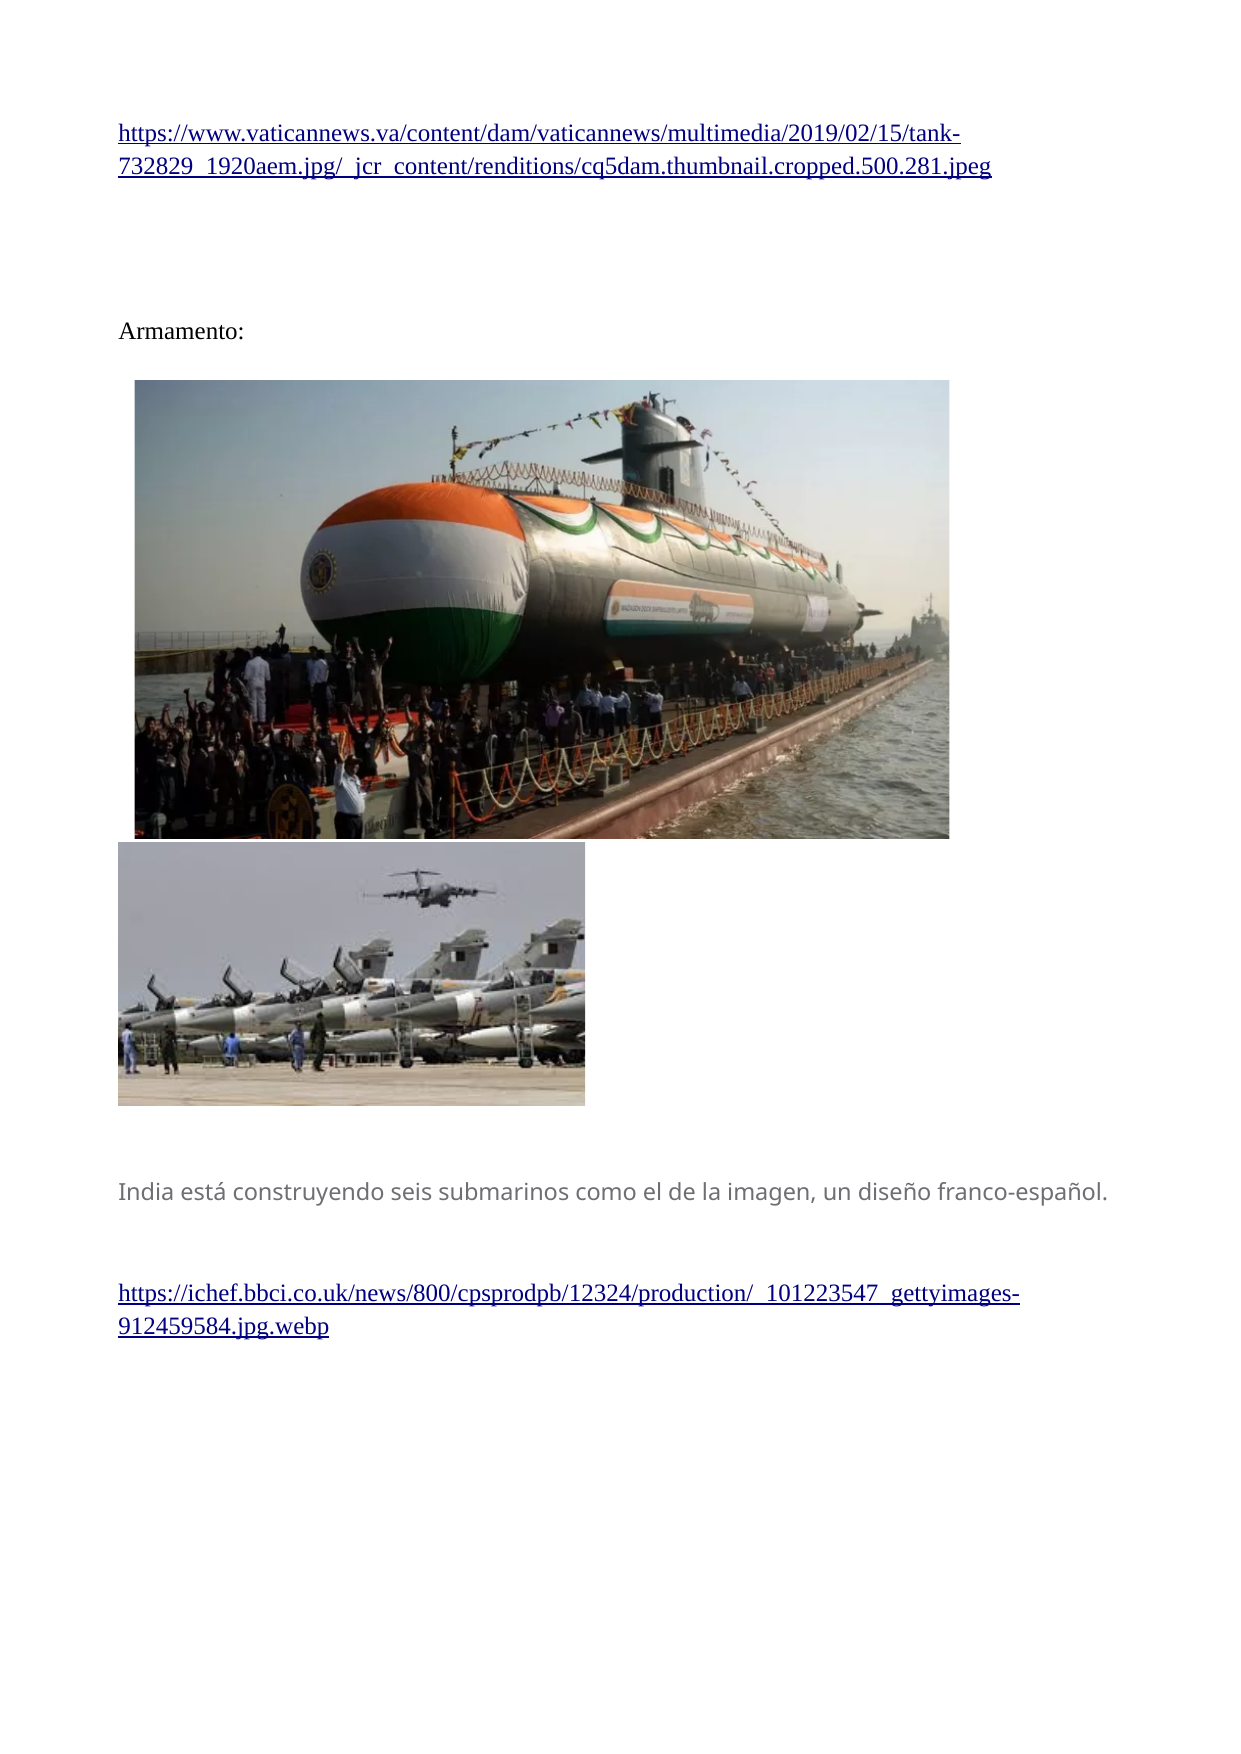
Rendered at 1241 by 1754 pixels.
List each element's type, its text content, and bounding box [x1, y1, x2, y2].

picture [118, 842, 586, 1106]
text https://ichef.bbci.co.uk/news/800/cpsprodpb/12324/production/_101223547_gettyimages-912459584.jpg.webp [118, 1278, 1122, 1340]
picture [134, 380, 950, 839]
text India está construyendo seis submarinos como el de la imagen, un diseño franco-español. [118, 1175, 1122, 1207]
text https://www.vaticannews.va/content/dam/vaticannews/multimedia/2019/02/15/tank-732829_1920aem.jpg/_jcr_content/renditions/cq5dam.thumbnail.cropped.500.281.jpeg [118, 118, 1122, 180]
text Armamento: [118, 316, 1122, 345]
